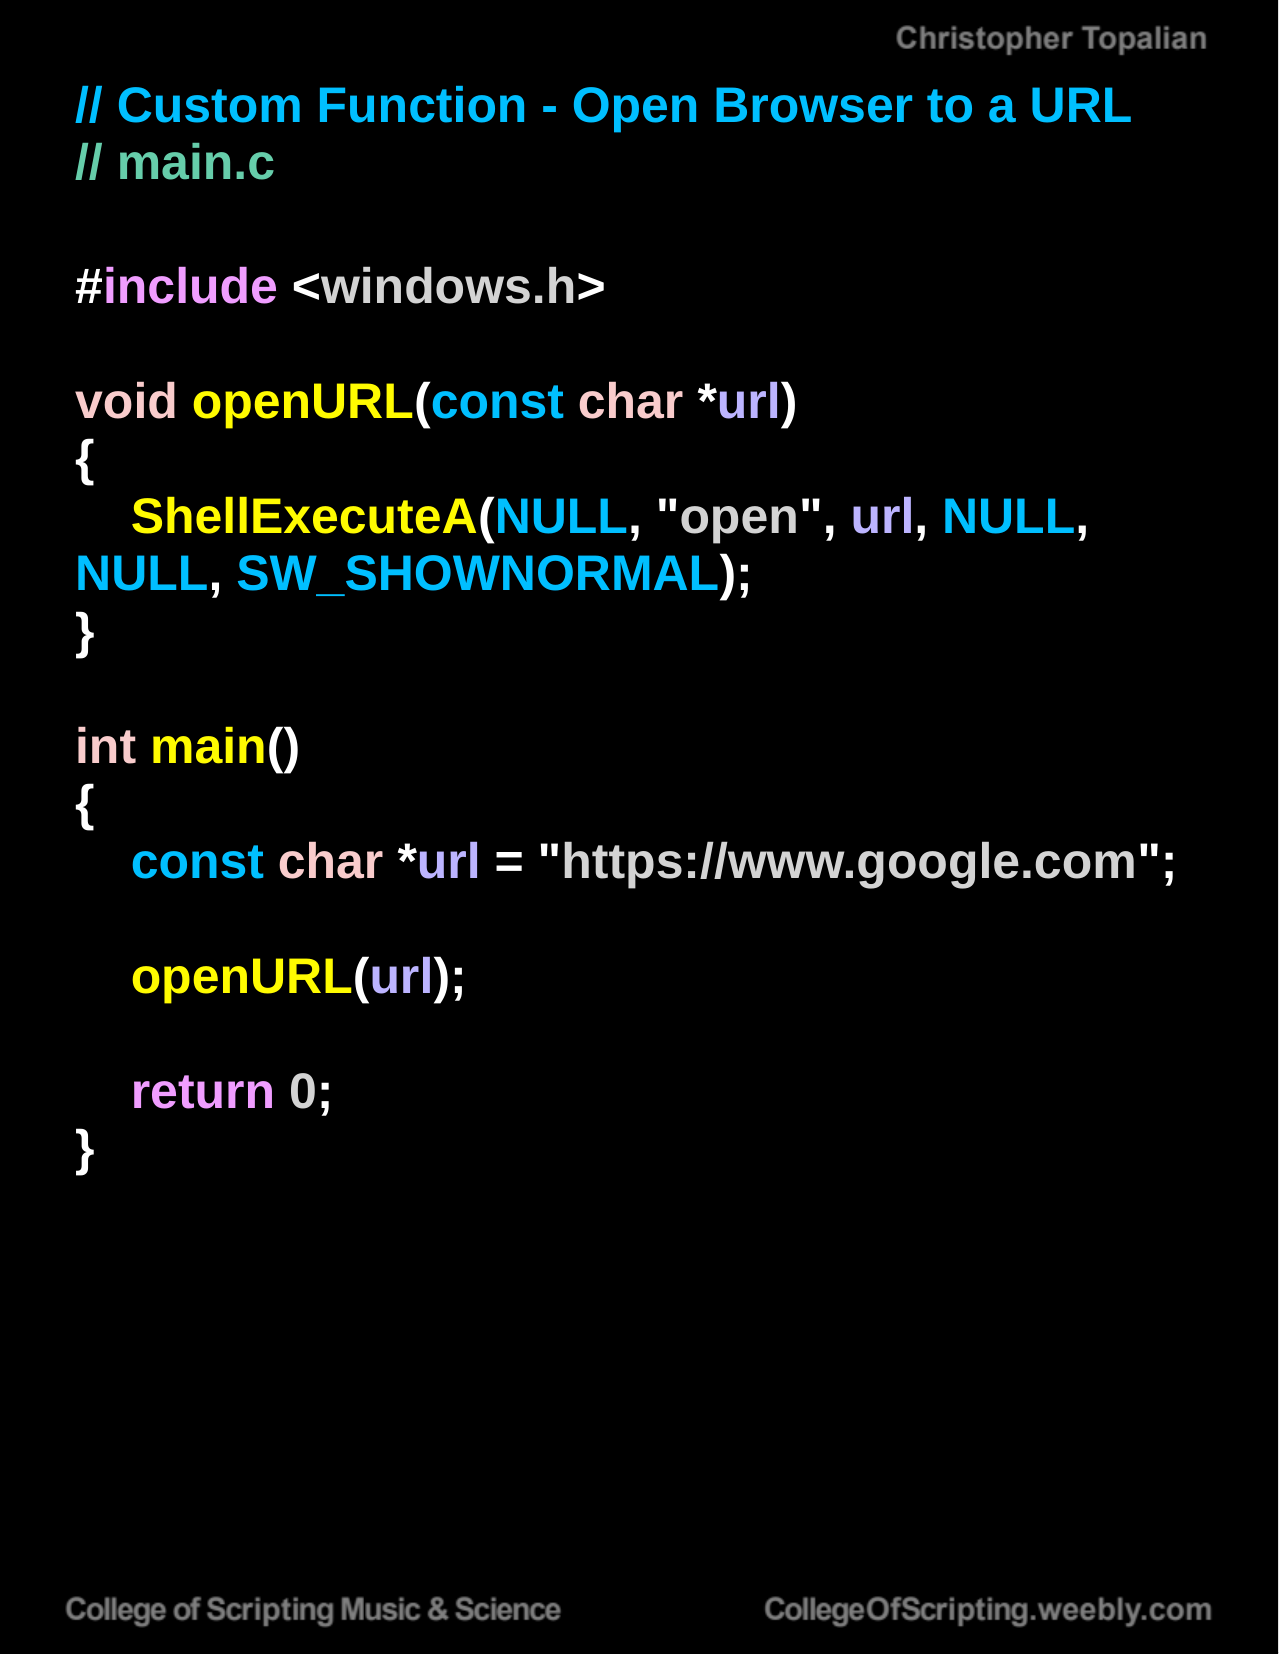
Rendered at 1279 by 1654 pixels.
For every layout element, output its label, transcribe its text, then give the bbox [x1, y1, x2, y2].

text { [75, 773, 1203, 831]
text const char *url = "https://www.google.com"; [75, 831, 1203, 888]
text return 0; [75, 1061, 1203, 1118]
text ShellExecuteA(NULL, "open", url, NULL, NULL, SW_SHOWNORMAL); [75, 486, 1203, 601]
text // main.c [75, 132, 1203, 190]
text void openURL(const char *url) [75, 371, 1203, 428]
text } [75, 601, 1203, 658]
text int main() [75, 716, 1203, 773]
subtitle // Custom Function - Open Browser to a URL [75, 75, 1203, 132]
text { [75, 428, 1203, 486]
text #include <windows.h> [75, 256, 1203, 313]
text } [75, 1118, 1203, 1176]
text openURL(url); [75, 946, 1203, 1003]
